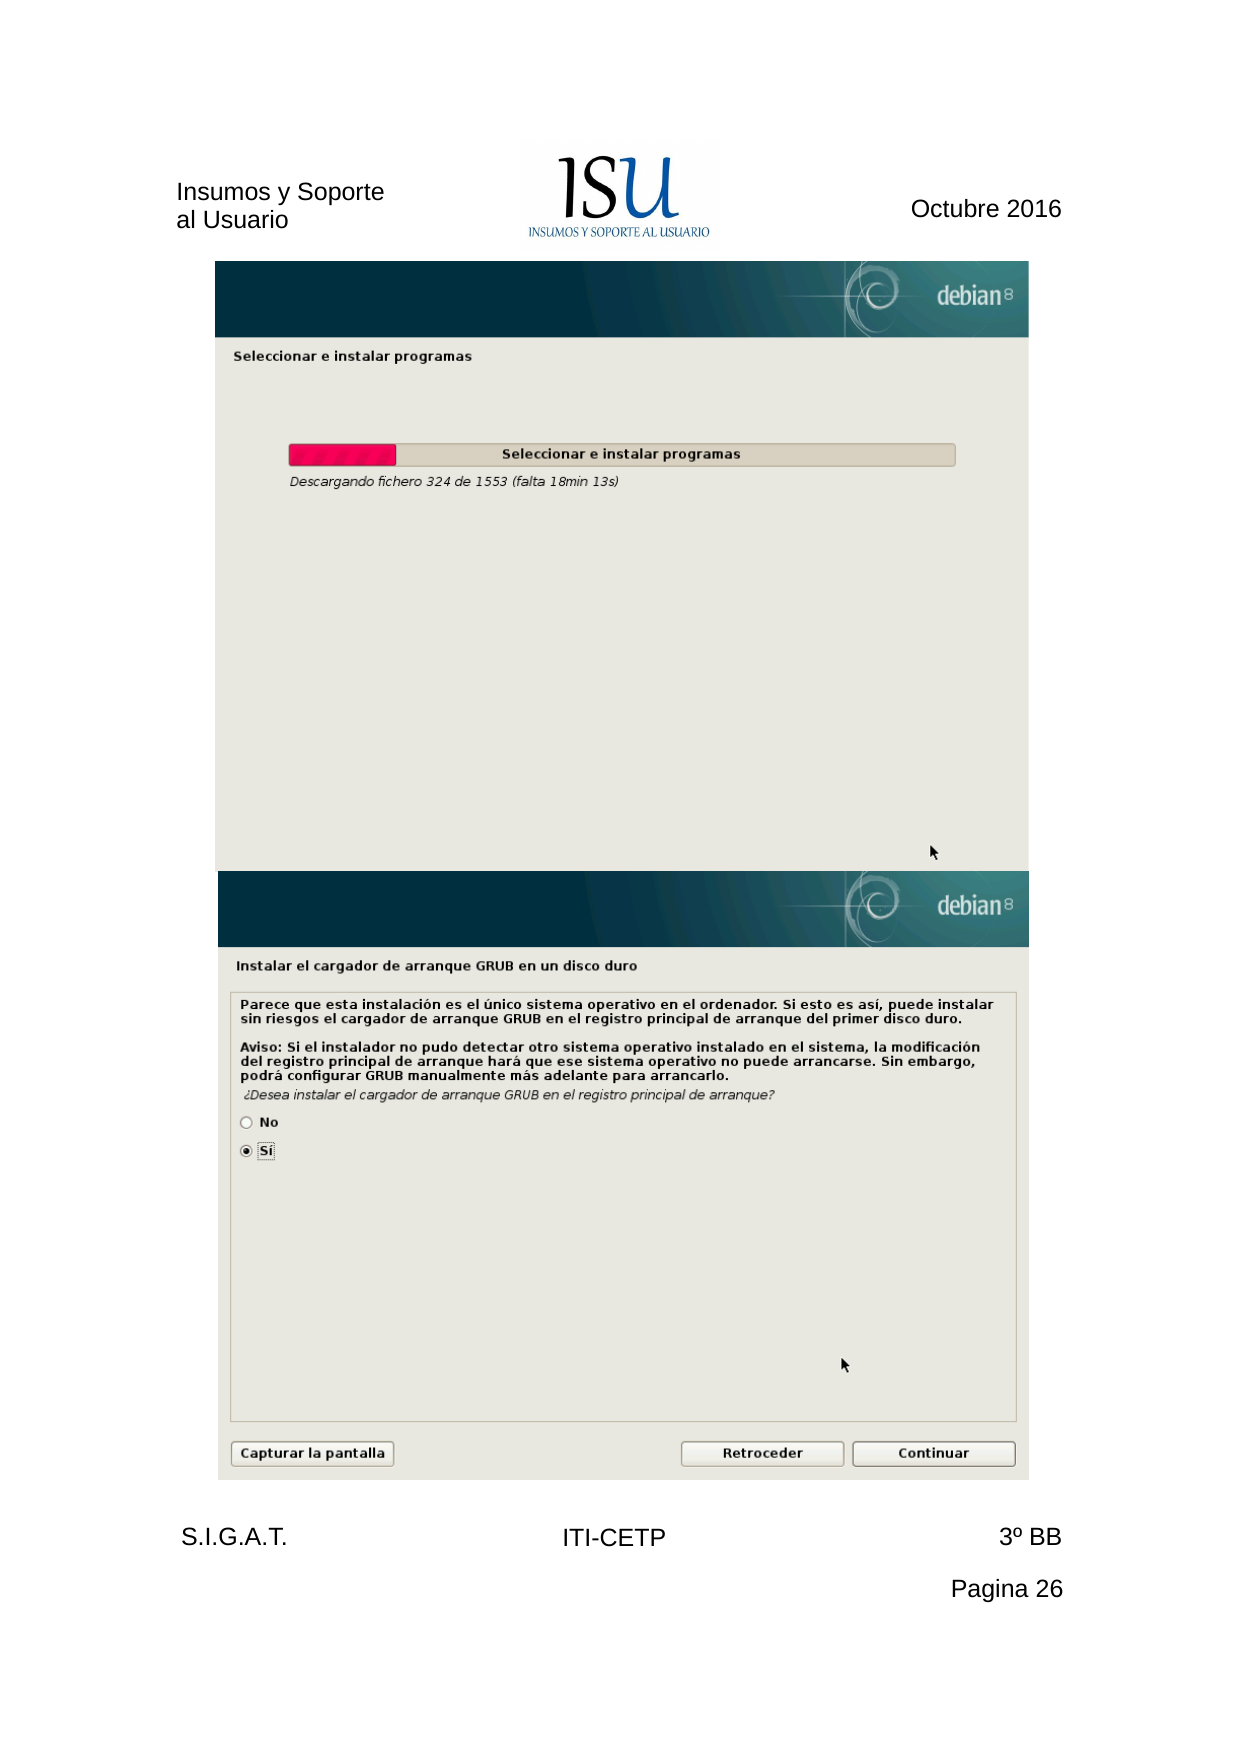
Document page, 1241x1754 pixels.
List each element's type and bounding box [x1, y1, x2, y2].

picture [517, 138, 723, 252]
picture [215, 261, 1029, 1480]
